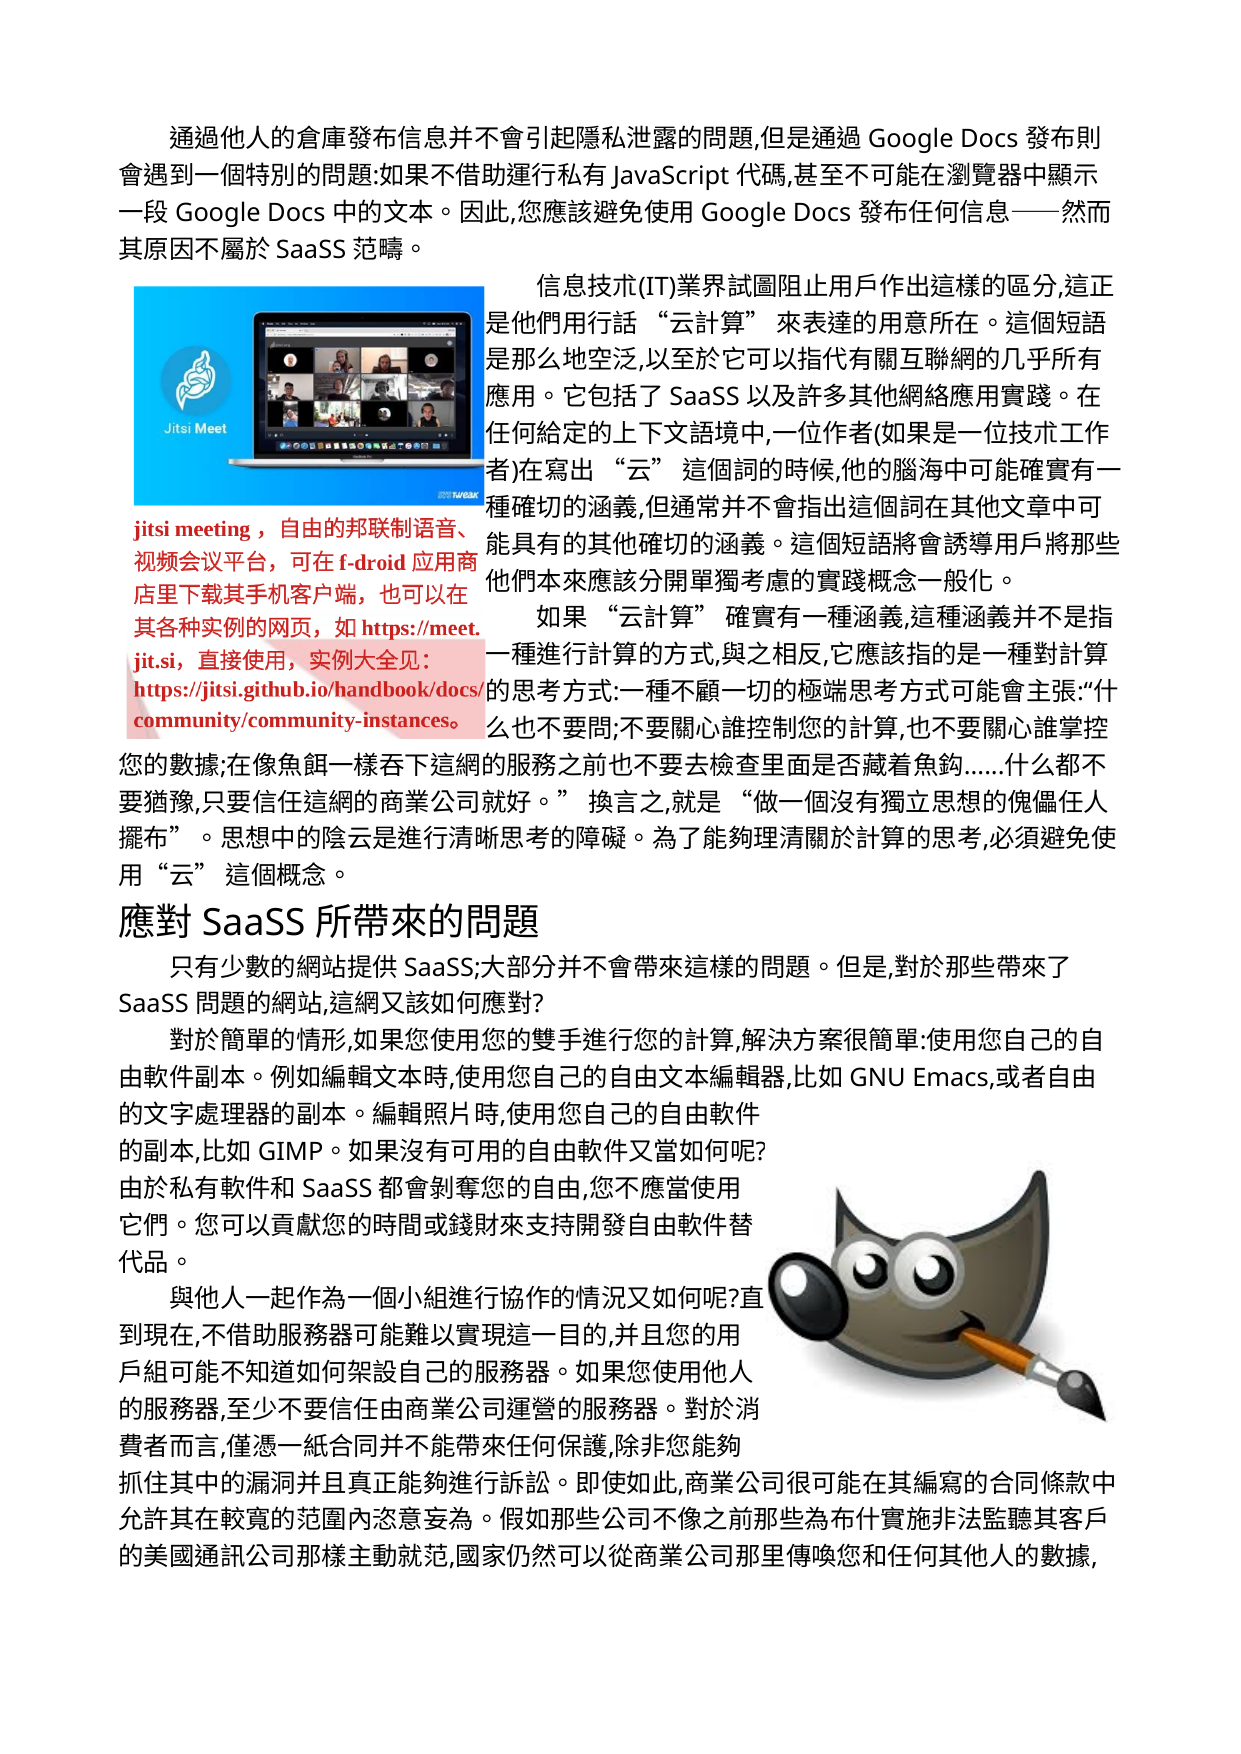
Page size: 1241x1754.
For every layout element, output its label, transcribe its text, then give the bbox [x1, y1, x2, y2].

text 信息技朮(IT)業界試圖阻止用戶作出這樣的區分,這正是他們用行話 “云計算” 來表達的用意所在。這個短語是那么地空泛,以至於它可以指代有關互聯網的几乎所有應用。它包括了 SaaSS 以及許多其他網絡應用實踐。在任何給定的上下文語境中,一位作者(如果是一位技朮工作者)在寫出 “云” 這個詞的時候,他的腦海中可能確實有一種確切的涵義,但通常并不會指出這個詞在其他文章中可能具有的其他確切的涵義。這個短語將會誘導用戶將那些他們本來應該分開單獨考慮的實踐概念一般化。 [118, 266, 1122, 597]
text 與他人一起作為一個小組進行協作的情況又如何呢?直到現在,不借助服務器可能難以實現這一目的,并且您的用戶組可能不知道如何架設自己的服務器。如果您使用他人的服務器,至少不要信任由商業公司運營的服務器。對於消費者而言,僅憑一紙合同并不能帶來任何保護,除非您能夠抓住其中的漏洞并且真正能夠進行訴訟。即使如此,商業公司很可能在其編寫的合同條款中允許其在較寬的范圍內恣意妄為。假如那些公司不像之前那些為布什實施非法監聽其客戶的美國通訊公司那樣主動就范,國家仍然可以從商業公司那里傳喚您和任何其他人的數據, [118, 1278, 1122, 1573]
picture [126, 277, 486, 739]
text 通過他人的倉庫發布信息并不會引起隱私泄露的問題,但是通過 Google Docs 發布則會遇到一個特別的問題:如果不借助運行私有JavaScript 代碼,甚至不可能在瀏覽器中顯示一段 Google Docs 中的文本。因此,您應該避免使用 Google Docs 發布任何信息——然而其原因不屬於SaaSS 范疇。 [118, 118, 1122, 266]
picture [764, 1111, 1117, 1463]
text 應對 SaaSS 所帶來的問題 [118, 892, 1122, 947]
text 對於簡單的情形,如果您使用您的雙手進行您的計算,解決方案很簡單:使用您自己的自由軟件副本。例如編輯文本時,使用您自己的自由文本編輯器,比如 GNU Emacs,或者自由的文字處理器的副本。編輯照片時,使用您自己的自由軟件的副本,比如 GIMP。如果沒有可用的自由軟件又當如何呢?由於私有軟件和 SaaSS 都會剝奪您的自由,您不應當使用它們。您可以貢獻您的時間或錢財來支持開發自由軟件替代品。 [118, 1020, 1122, 1278]
text 只有少數的網站提供 SaaSS;大部分并不會帶來這樣的問題。但是,對於那些帶來了 SaaSS 問題的網站,這網又該如何應對? [118, 947, 1122, 1020]
text 如果 “云計算” 確實有一種涵義,這種涵義并不是指一種進行計算的方式,與之相反,它應該指的是一種對計算的思考方式:一種不顧一切的極端思考方式可能會主張:“什么也不要問;不要關心誰控制您的計算,也不要關心誰掌控您的數據;在像魚餌一樣吞下這網的服務之前也不要去檢查里面是否藏着魚鈎......什么都不要猶豫,只要信任這網的商業公司就好。” 換言之,就是 “做一個沒有獨立思想的傀儡任人擺布”。思想中的陰云是進行清晰思考的障礙。為了能夠理清關於計算的思考,必須避免使用“云” 這個概念。 [118, 597, 1122, 892]
